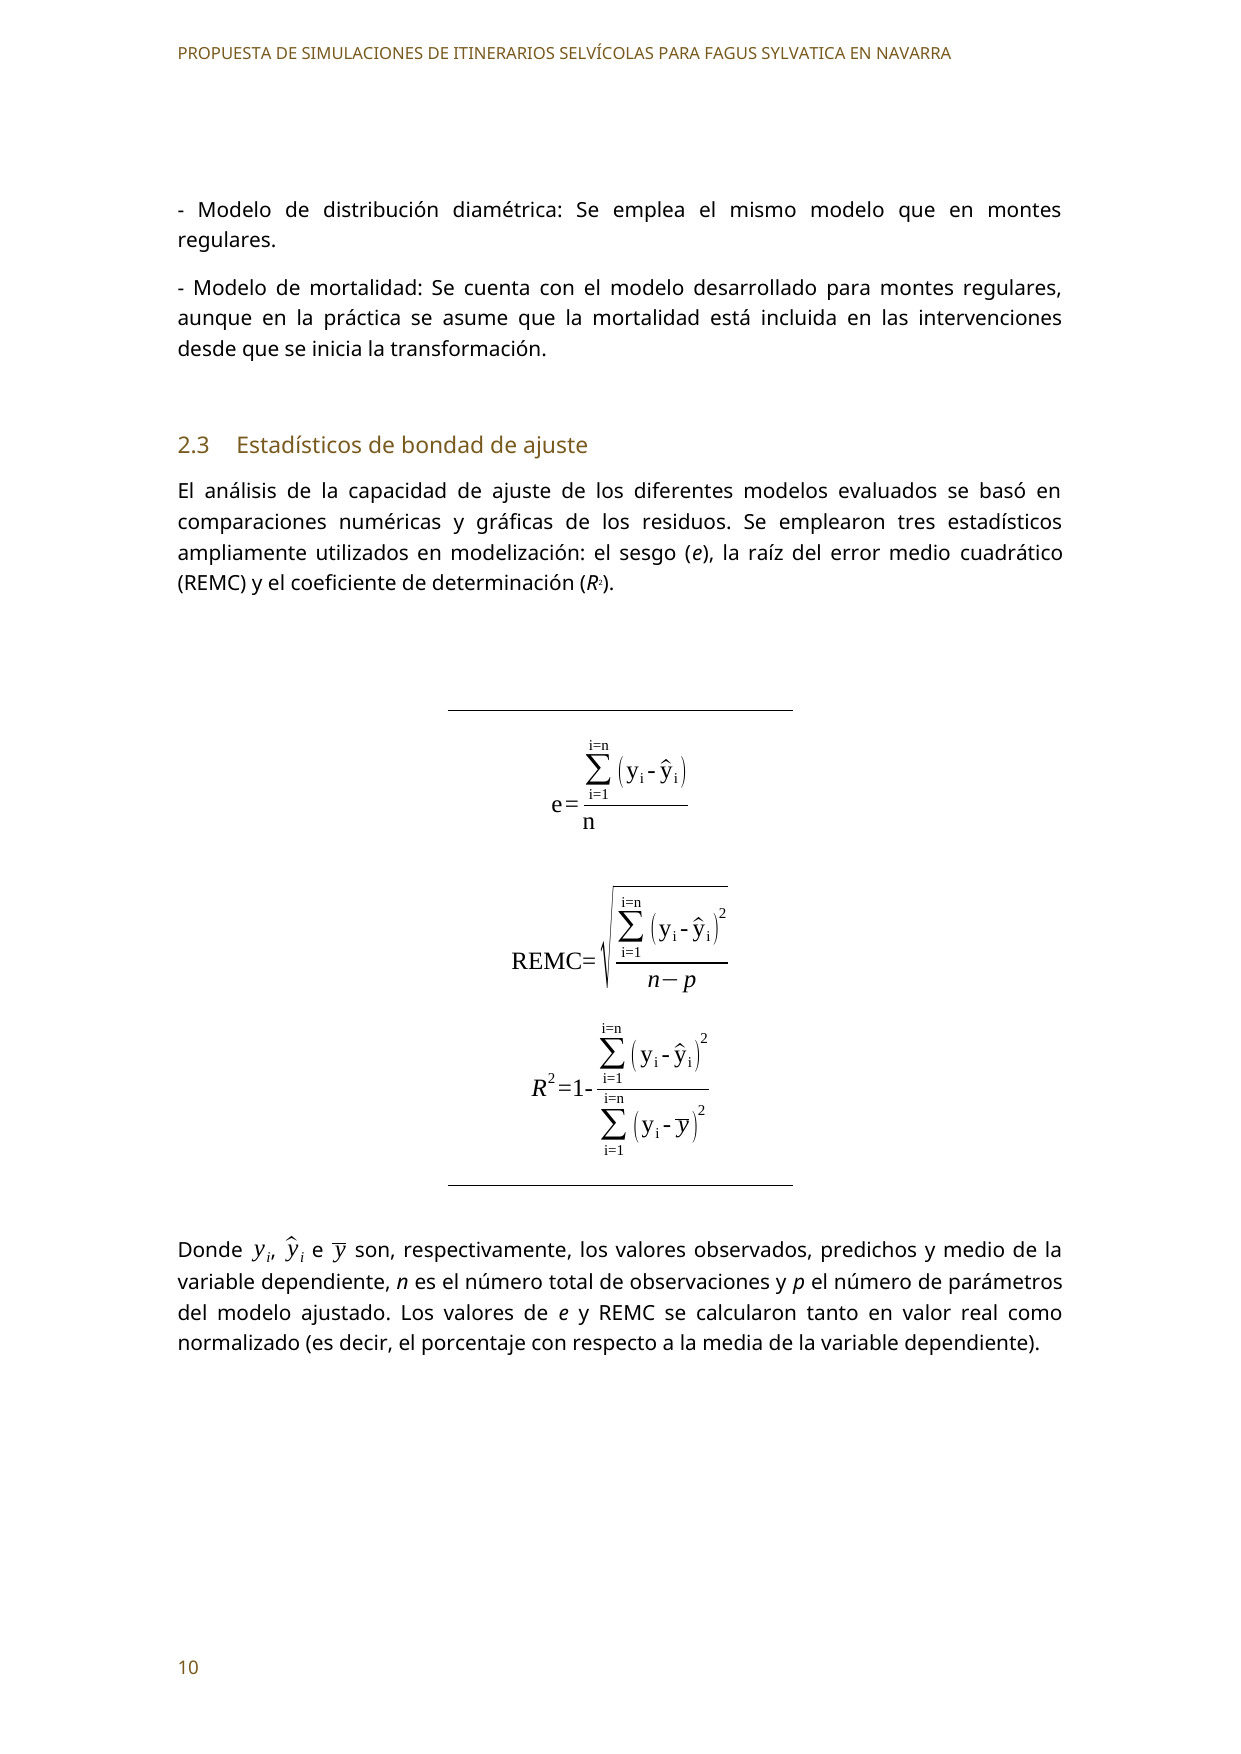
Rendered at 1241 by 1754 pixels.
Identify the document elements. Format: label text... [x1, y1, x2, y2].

table_cell [448, 860, 793, 1185]
table_header [448, 711, 793, 860]
text Donde , e son, respectivamente, los valores observados, predichos y medio de la variable dependiente, n es el número total de observaciones y p el número de parámetros del modelo ajustado. Los valores de e y REMC se calcularon tanto en valor real como normalizado (es decir, el porcentaje con respecto a la media de la variable dependiente). [177, 1233, 1063, 1357]
text - Modelo de mortalidad: Se cuenta con el modelo desarrollado para montes regulares, aunque en la práctica se asume que la mortalidad está incluida en las intervenciones desde que se inicia la transformación. [177, 273, 1063, 362]
subtitle Estadísticos de bondad de ajuste [177, 429, 1063, 460]
text - Modelo de distribución diamétrica: Se emplea el mismo modelo que en montes regulares. [177, 195, 1063, 254]
text El análisis de la capacidad de ajuste de los diferentes modelos evaluados se basó en comparaciones numéricas y gráficas de los residuos. Se emplearon tres estadísticos ampliamente utilizados en modelización: el sesgo (e), la raíz del error medio cuadrático (REMC) y el coeficiente de determinación (R2). [177, 477, 1063, 597]
